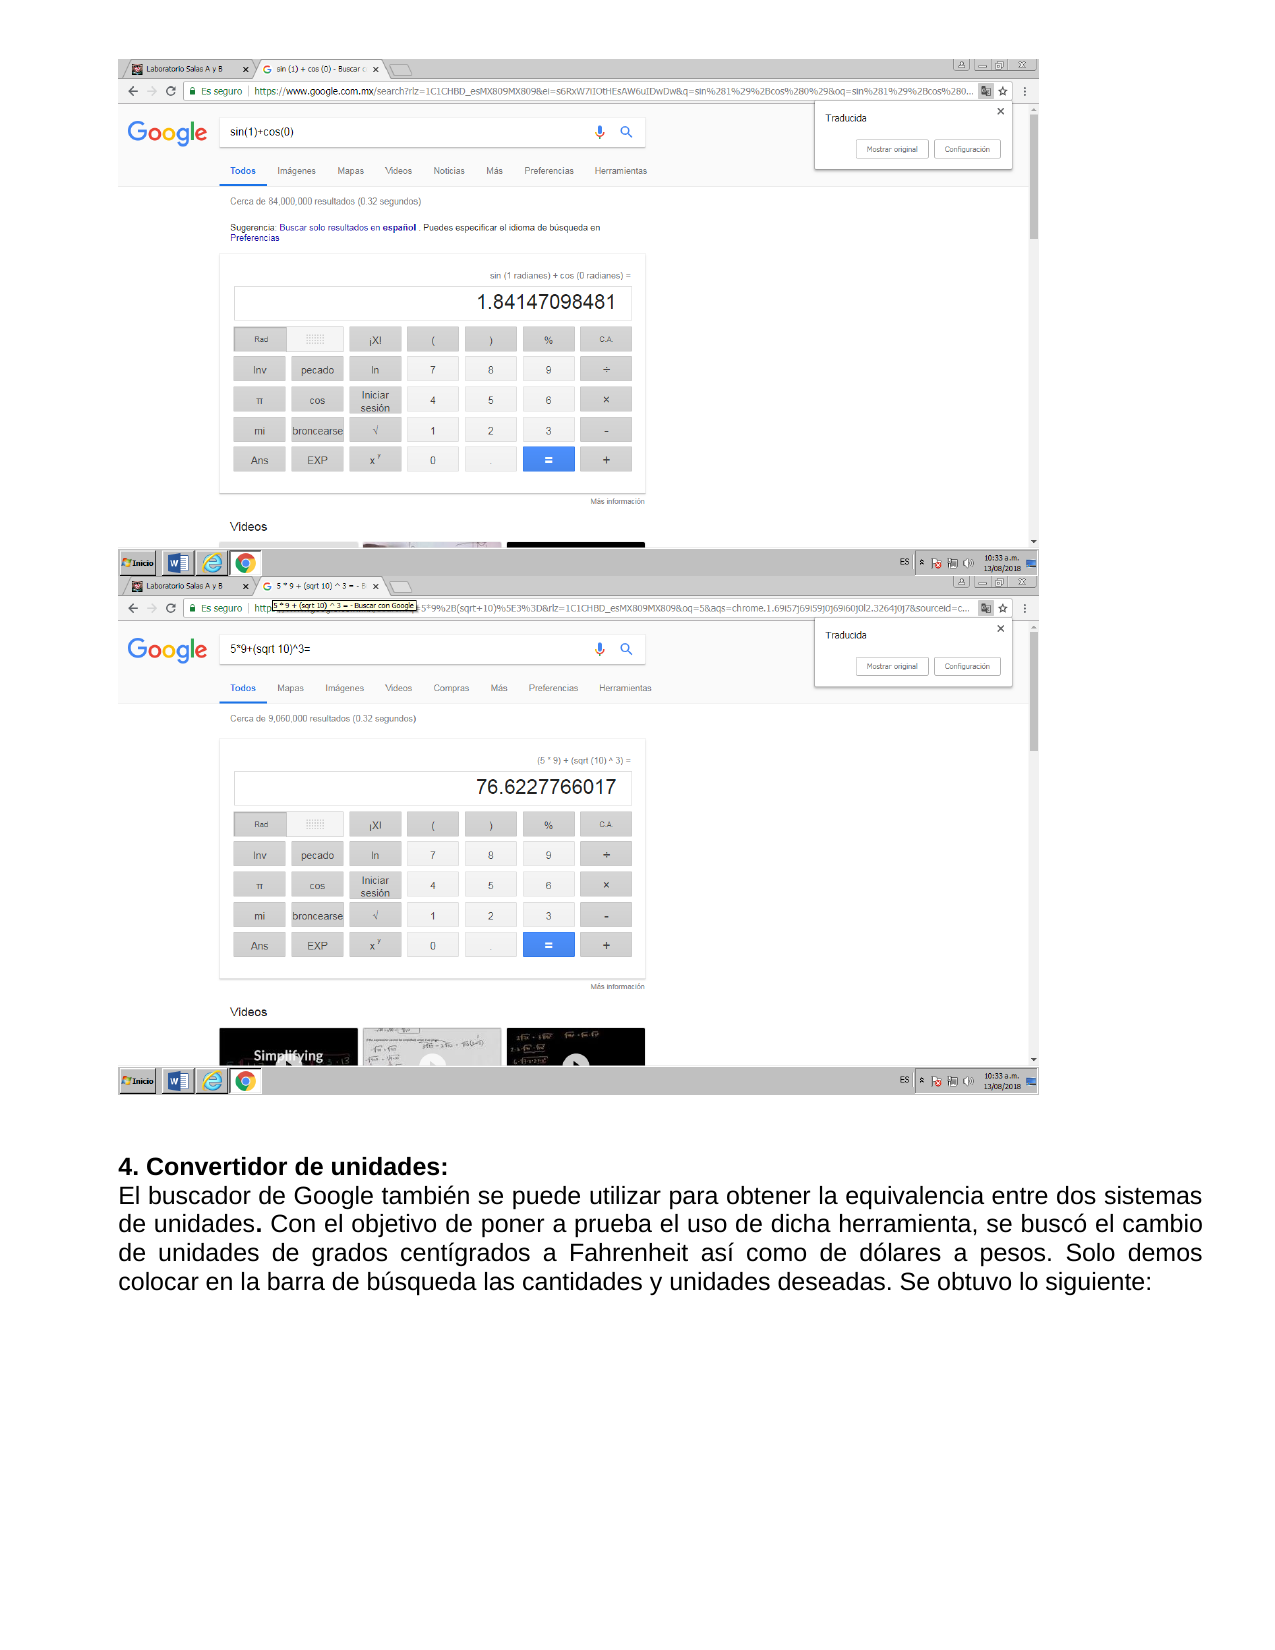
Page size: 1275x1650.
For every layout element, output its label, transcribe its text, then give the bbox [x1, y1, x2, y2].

text 4. Convertidor de unidades: [118, 1152, 1205, 1181]
text El buscador de Google también se puede utilizar para obtener la equivalencia entre dos sistemas de unidades. Con el objetivo de poner a prueba el uso de dicha herramienta, se buscó el cambio de unidades de grados centígrados a Fahrenheit así como de dólares a pesos. Solo demos colocar en la barra de búsqueda las cantidades y unidades deseadas. Se obtuvo lo siguiente: [118, 1181, 1205, 1296]
